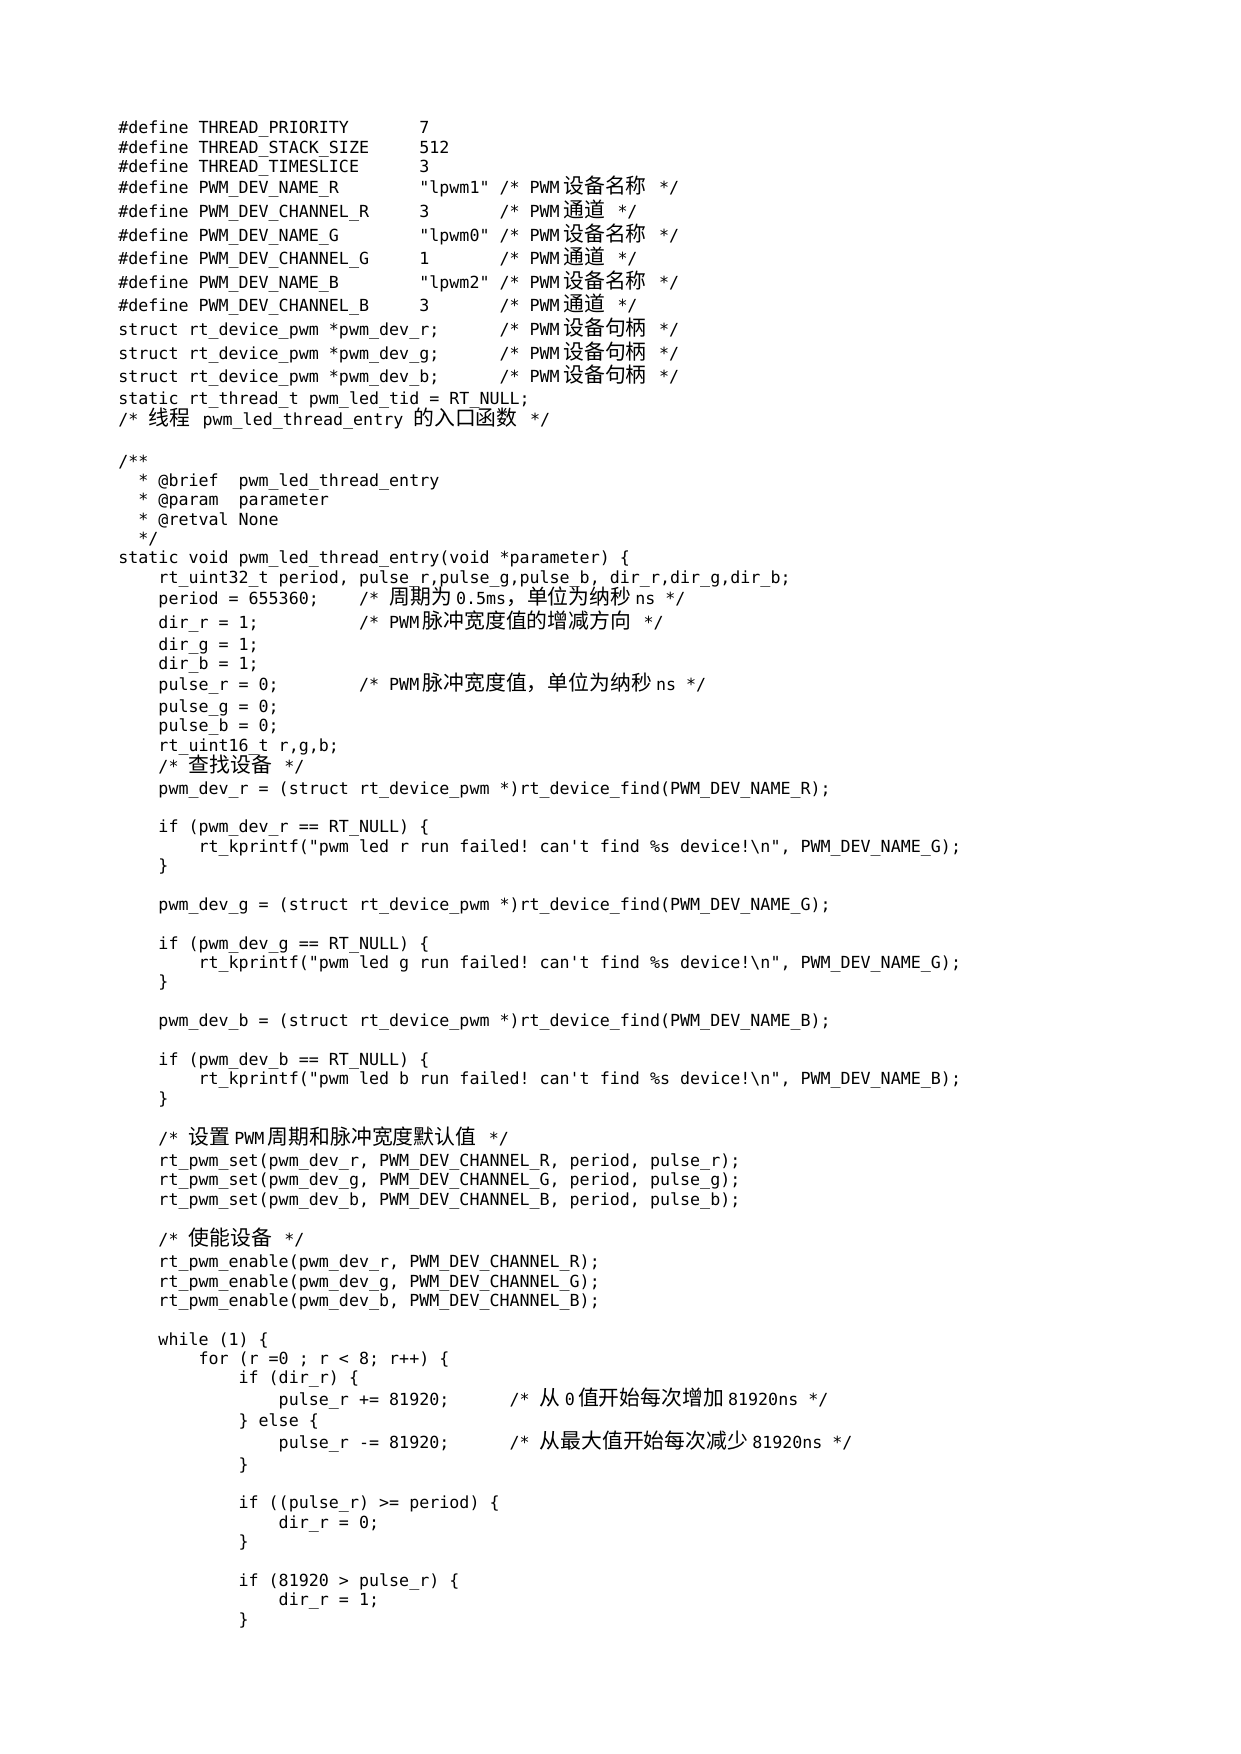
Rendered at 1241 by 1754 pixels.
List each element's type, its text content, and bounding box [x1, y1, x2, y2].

text } [118, 1532, 1122, 1551]
text } [118, 1454, 1122, 1474]
text #define PWM_DEV_NAME_R "lpwm1" /* PWM设备名称 */ [118, 176, 1122, 200]
text /* 使能设备 */ [118, 1228, 1122, 1252]
text pwm_dev_r = (struct rt_device_pwm *)rt_device_find(PWM_DEV_NAME_R); [118, 778, 1122, 798]
text */ [118, 529, 1122, 548]
text if (pwm_dev_b == RT_NULL) { [118, 1050, 1122, 1069]
text #define THREAD_TIMESLICE 3 [118, 157, 1122, 176]
text dir_b = 1; [118, 654, 1122, 673]
text /* 线程 pwm_led_thread_entry 的入口函数 */ [118, 408, 1122, 432]
text struct rt_device_pwm *pwm_dev_b; /* PWM设备句柄 */ [118, 365, 1122, 389]
text } [118, 856, 1122, 875]
text pulse_r += 81920; /* 从0值开始每次增加81920ns */ [118, 1388, 1122, 1411]
text dir_r = 1; [118, 1590, 1122, 1609]
text rt_uint32_t period, pulse_r,pulse_g,pulse_b, dir_r,dir_g,dir_b; [118, 568, 1122, 587]
text rt_kprintf("pwm led b run failed! can't find %s device!\n", PWM_DEV_NAME_B); [118, 1069, 1122, 1088]
text /** [118, 451, 1122, 471]
text #define PWM_DEV_NAME_B "lpwm2" /* PWM设备名称 */ [118, 271, 1122, 294]
text rt_pwm_enable(pwm_dev_b, PWM_DEV_CHANNEL_B); [118, 1291, 1122, 1310]
text dir_g = 1; [118, 634, 1122, 654]
text #define THREAD_STACK_SIZE 512 [118, 137, 1122, 157]
text static rt_thread_t pwm_led_tid = RT_NULL; [118, 389, 1122, 408]
text pwm_dev_g = (struct rt_device_pwm *)rt_device_find(PWM_DEV_NAME_G); [118, 895, 1122, 914]
text rt_kprintf("pwm led r run failed! can't find %s device!\n", PWM_DEV_NAME_G); [118, 837, 1122, 856]
text /* 查找设备 */ [118, 755, 1122, 778]
text struct rt_device_pwm *pwm_dev_r; /* PWM设备句柄 */ [118, 318, 1122, 342]
text pulse_r = 0; /* PWM脉冲宽度值，单位为纳秒ns */ [118, 673, 1122, 697]
text rt_pwm_enable(pwm_dev_r, PWM_DEV_CHANNEL_R); [118, 1252, 1122, 1271]
text * @param parameter [118, 490, 1122, 509]
text rt_uint16_t r,g,b; [118, 736, 1122, 755]
text pulse_b = 0; [118, 716, 1122, 736]
text for (r =0 ; r < 8; r++) { [118, 1349, 1122, 1368]
text pwm_dev_b = (struct rt_device_pwm *)rt_device_find(PWM_DEV_NAME_B); [118, 1011, 1122, 1030]
text rt_pwm_set(pwm_dev_b, PWM_DEV_CHANNEL_B, period, pulse_b); [118, 1190, 1122, 1209]
text rt_kprintf("pwm led g run failed! can't find %s device!\n", PWM_DEV_NAME_G); [118, 953, 1122, 972]
text period = 655360; /* 周期为0.5ms，单位为纳秒ns */ [118, 587, 1122, 611]
text #define PWM_DEV_NAME_G "lpwm0" /* PWM设备名称 */ [118, 223, 1122, 247]
text rt_pwm_set(pwm_dev_g, PWM_DEV_CHANNEL_G, period, pulse_g); [118, 1170, 1122, 1190]
text if ((pulse_r) >= period) { [118, 1493, 1122, 1512]
text } [118, 1609, 1122, 1629]
text } else { [118, 1411, 1122, 1431]
text } [118, 972, 1122, 992]
text while (1) { [118, 1329, 1122, 1349]
text rt_pwm_enable(pwm_dev_g, PWM_DEV_CHANNEL_G); [118, 1271, 1122, 1291]
text if (81920 > pulse_r) { [118, 1571, 1122, 1590]
text if (pwm_dev_g == RT_NULL) { [118, 933, 1122, 953]
text #define THREAD_PRIORITY 7 [118, 118, 1122, 137]
text static void pwm_led_thread_entry(void *parameter) { [118, 548, 1122, 568]
text if (pwm_dev_r == RT_NULL) { [118, 817, 1122, 837]
text #define PWM_DEV_CHANNEL_G 1 /* PWM通道 */ [118, 247, 1122, 271]
text pulse_g = 0; [118, 697, 1122, 716]
text #define PWM_DEV_CHANNEL_R 3 /* PWM通道 */ [118, 200, 1122, 223]
text /* 设置PWM周期和脉冲宽度默认值 */ [118, 1127, 1122, 1151]
text if (dir_r) { [118, 1368, 1122, 1388]
text * @brief pwm_led_thread_entry [118, 471, 1122, 490]
text struct rt_device_pwm *pwm_dev_g; /* PWM设备句柄 */ [118, 342, 1122, 365]
text #define PWM_DEV_CHANNEL_B 3 /* PWM通道 */ [118, 294, 1122, 318]
text dir_r = 1; /* PWM脉冲宽度值的增减方向 */ [118, 611, 1122, 634]
text pulse_r -= 81920; /* 从最大值开始每次减少81920ns */ [118, 1431, 1122, 1454]
text dir_r = 0; [118, 1512, 1122, 1532]
text rt_pwm_set(pwm_dev_r, PWM_DEV_CHANNEL_R, period, pulse_r); [118, 1151, 1122, 1170]
text * @retval None [118, 509, 1122, 529]
text } [118, 1088, 1122, 1108]
